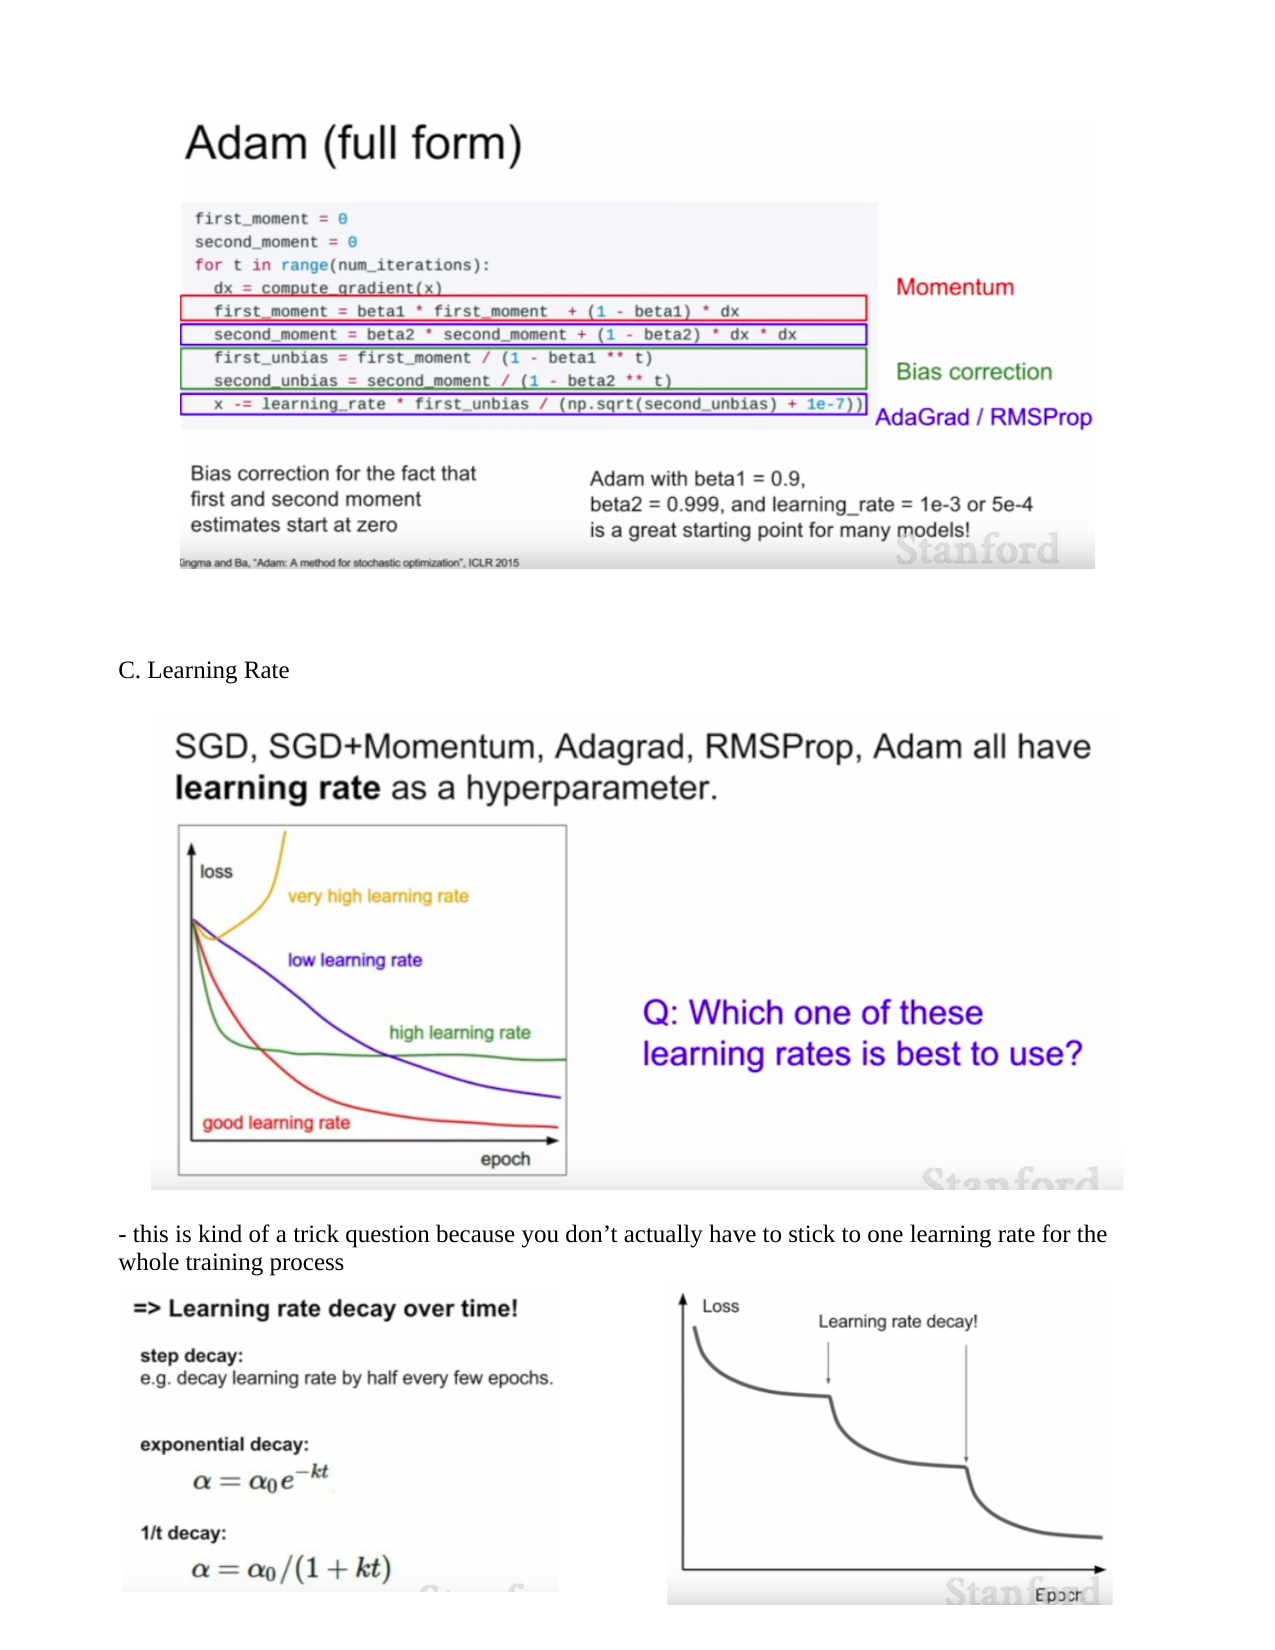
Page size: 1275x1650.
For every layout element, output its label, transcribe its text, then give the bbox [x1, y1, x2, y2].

text C. Learning Rate [118, 655, 1157, 684]
picture [151, 712, 1124, 1190]
picture [667, 1276, 1113, 1605]
picture [122, 1287, 559, 1592]
text - this is kind of a trick question because you don’t actually have to stick to one learning rate for the whole training process [118, 1219, 1157, 1276]
picture [180, 118, 1096, 569]
